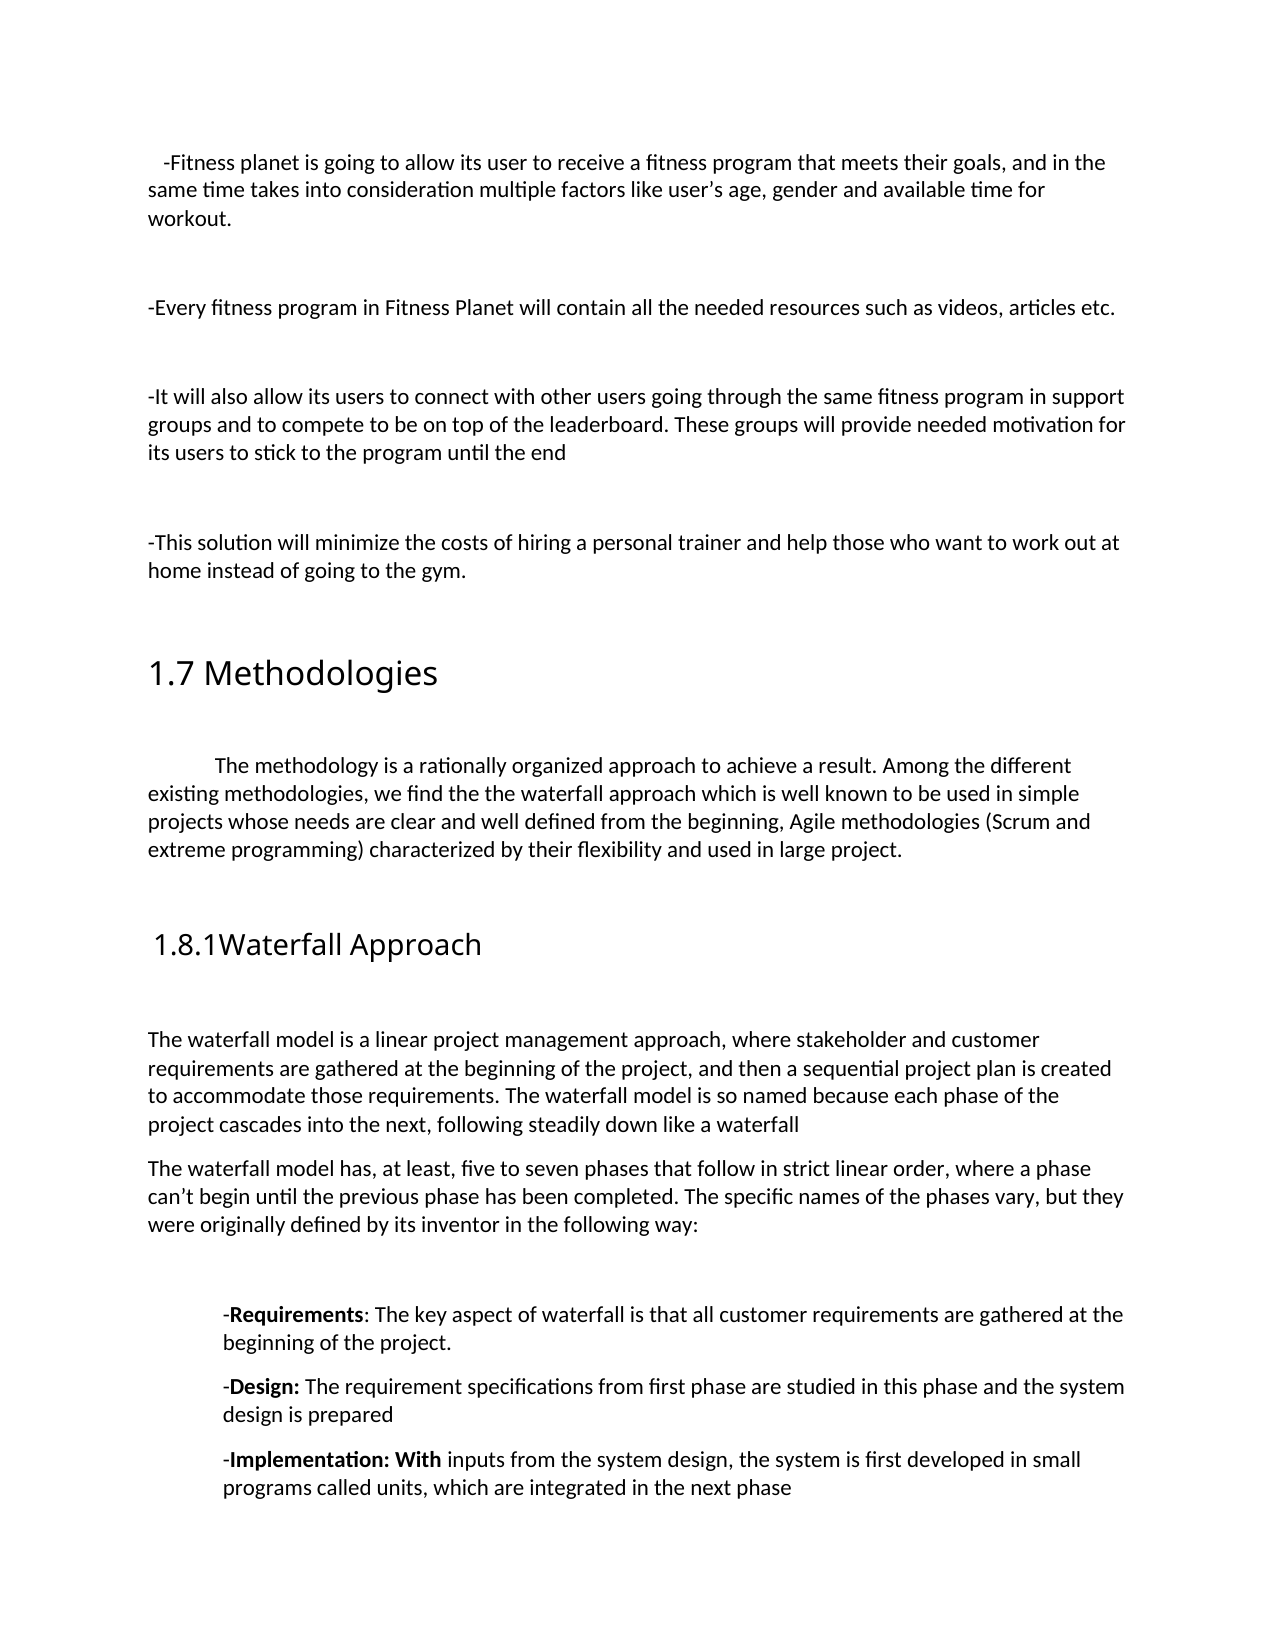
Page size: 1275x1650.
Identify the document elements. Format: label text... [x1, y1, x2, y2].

text -Design: The requirement specifications from first phase are studied in this phase and the system design is prepared [223, 1372, 1127, 1428]
text The waterfall model is a linear project management approach, where stakeholder and customer requirements are gathered at the beginning of the project, and then a sequential project plan is created to accommodate those requirements. The waterfall model is so named because each phase of the project cascades into the next, following steadily down like a waterfall [148, 1026, 1127, 1138]
text The methodology is a rationally organized approach to achieve a result. Among the different existing methodologies, we find the the waterfall approach which is well known to be used in simple projects whose needs are clear and well defined from the beginning, Agile methodologies (Scrum and extreme programming) characterized by their flexibility and used in large project. [148, 751, 1127, 863]
text 1.8.1Waterfall Approach [148, 924, 1127, 964]
text -It will also allow its users to connect with other users going through the same fitness program in support groups and to compete to be on top of the leaderboard. These groups will provide needed motivation for its users to stick to the program until the end [148, 382, 1127, 466]
subtitle 1.7 Methodologies [148, 649, 1127, 695]
text -Fitness planet is going to allow its user to receive a fitness program that meets their goals, and in the same time takes into consideration multiple factors like user’s age, gender and available time for workout. [148, 148, 1127, 232]
text -Requirements: The key aspect of waterfall is that all customer requirements are gathered at the beginning of the project. [223, 1300, 1127, 1356]
text The waterfall model has, at least, five to seven phases that follow in strict linear order, where a phase can’t begin until the previous phase has been completed. The specific names of the phases vary, but they were originally defined by its inventor in the following way: [148, 1154, 1127, 1238]
text -This solution will minimize the costs of hiring a personal trainer and help those who want to work out at home instead of going to the gym. [148, 528, 1127, 584]
text -Implementation: With inputs from the system design, the system is first developed in small programs called units, which are integrated in the next phase [223, 1445, 1127, 1501]
text -Every fitness program in Fitness Planet will contain all the needed resources such as videos, articles etc. [148, 293, 1127, 321]
